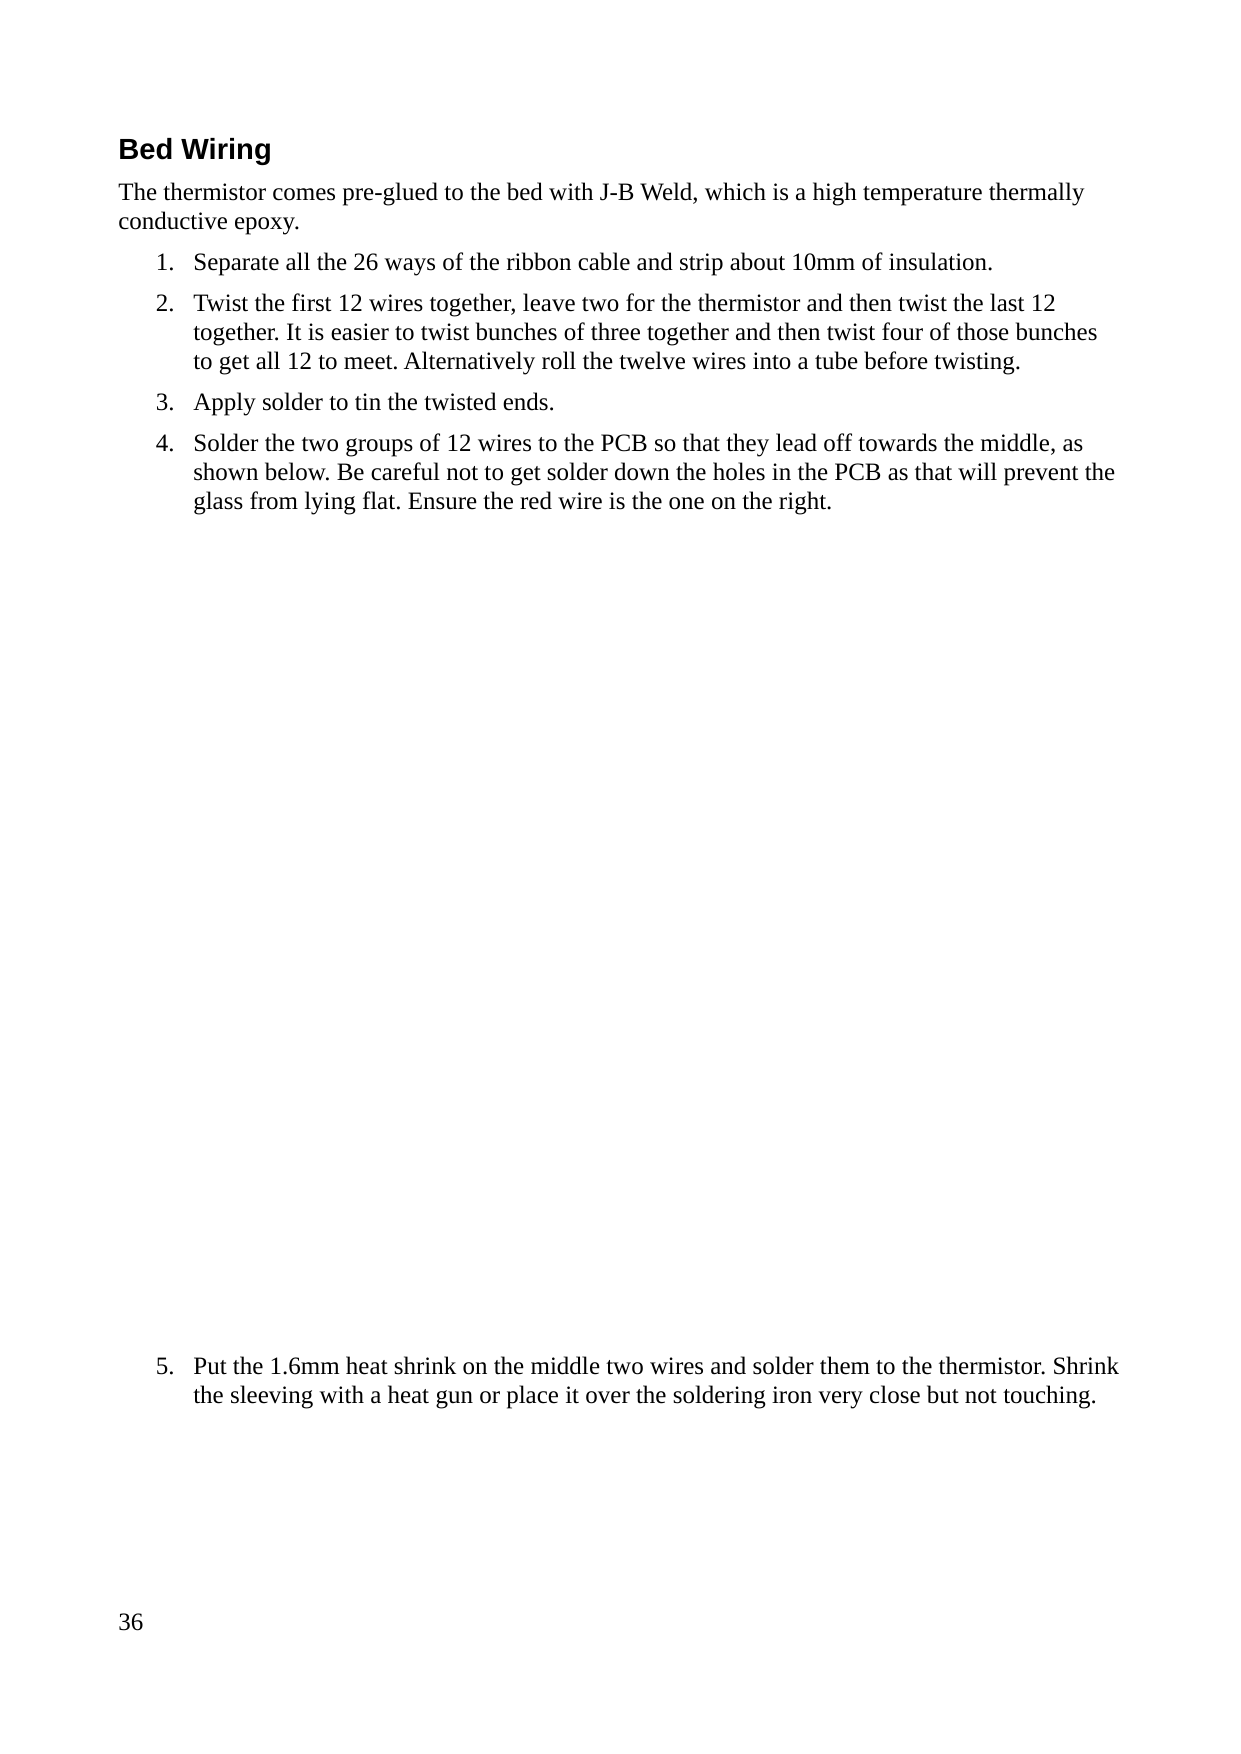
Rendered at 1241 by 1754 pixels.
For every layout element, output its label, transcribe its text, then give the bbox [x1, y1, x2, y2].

list Solder the two groups of 12 wires to the PCB so that they lead off towards the middle, as shown below. Be careful not to get solder down the holes in the PCB as that will prevent the glass from lying flat. Ensure the red wire is the one on the right. [156, 428, 1122, 515]
list Separate all the 26 ways of the ribbon cable and strip about 10mm of insulation. [156, 247, 1122, 276]
list Apply solder to tin the twisted ends. [156, 387, 1122, 416]
list Twist the first 12 wires together, leave two for the thermistor and then twist the last 12 together. It is easier to twist bunches of three together and then twist four of those bunches to get all 12 to meet. Alternatively roll the twelve wires into a tube before twisting. [156, 288, 1122, 375]
text The thermistor comes pre-glued to the bed with J-B Weld, which is a high temperature thermally conductive epoxy. [118, 177, 1122, 235]
subtitle Bed Wiring [118, 132, 1122, 165]
list Put the 1.6mm heat shrink on the middle two wires and solder them to the thermistor. Shrink the sleeving with a heat gun or place it over the soldering iron very close but not touching. [156, 1351, 1122, 1409]
